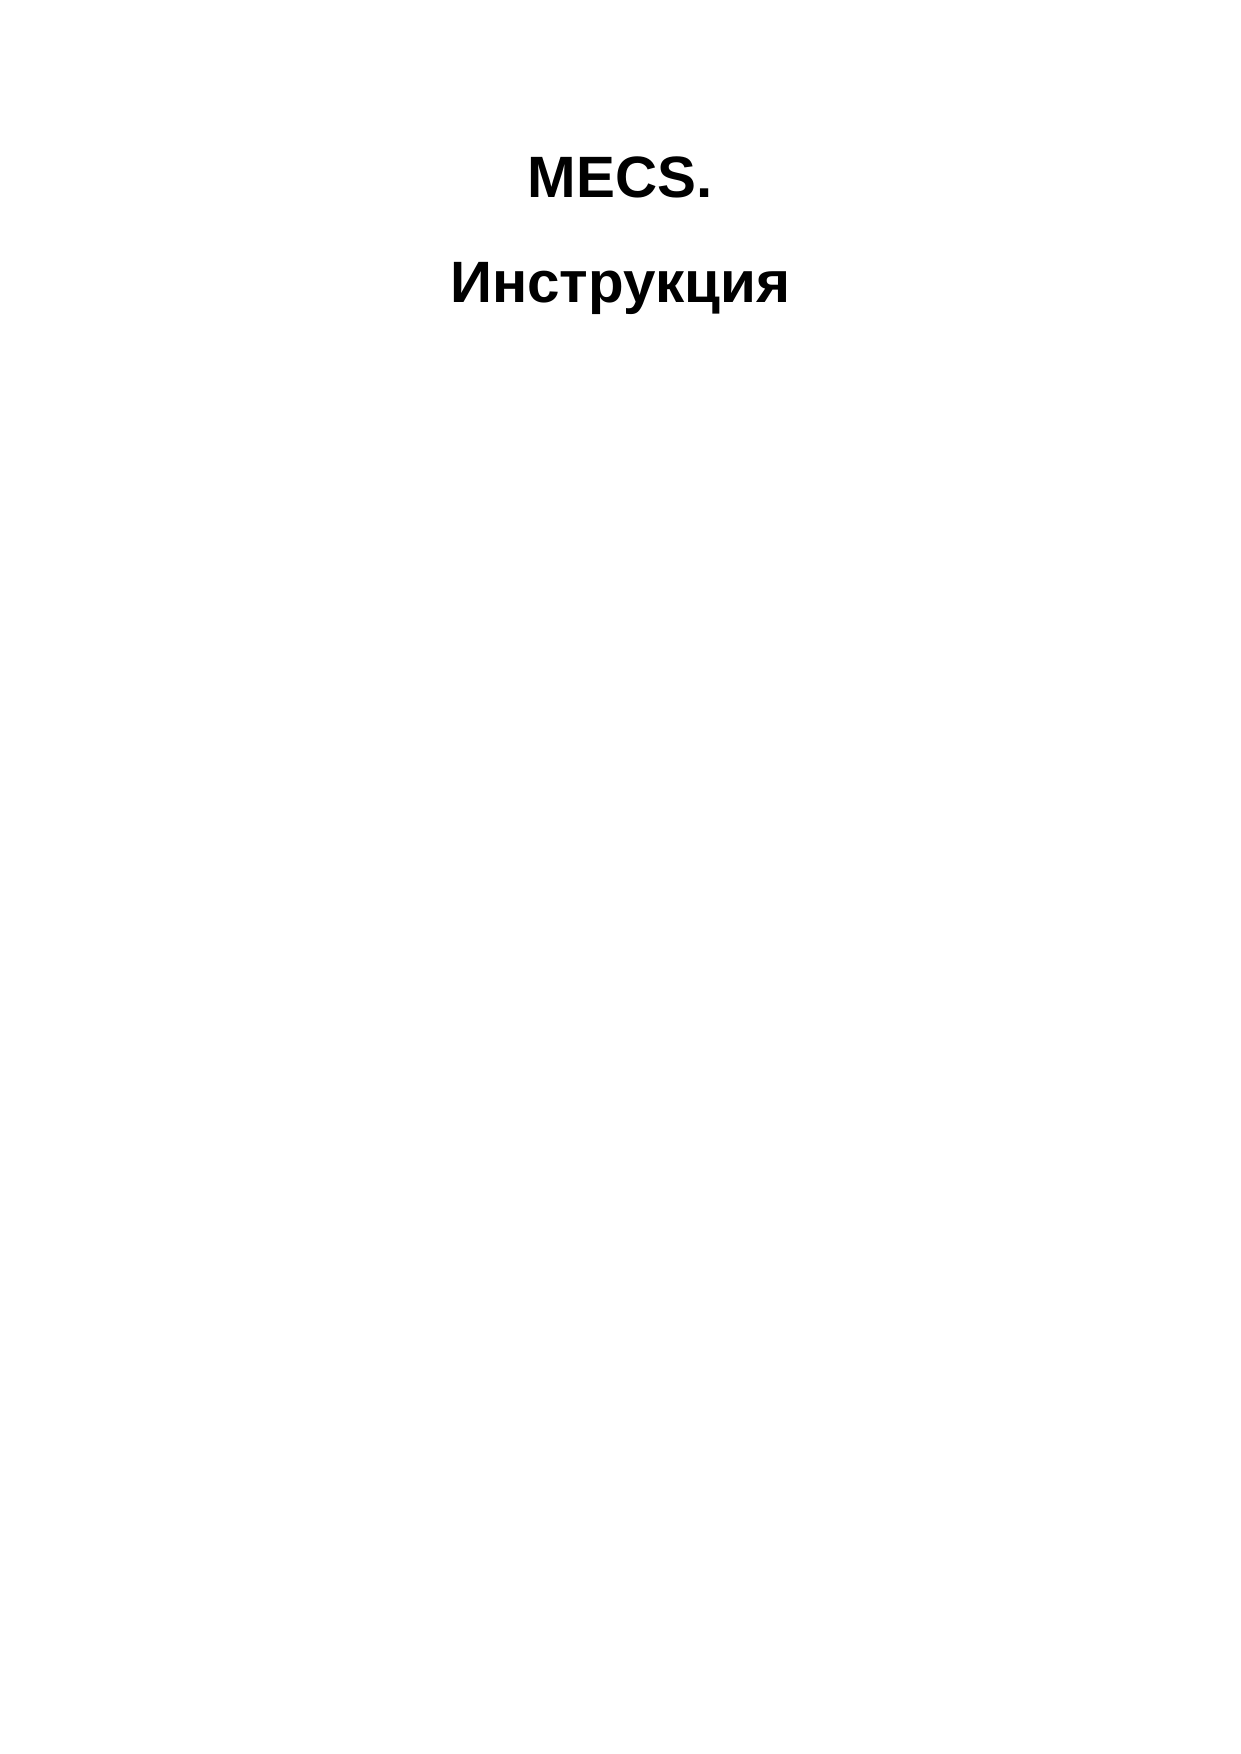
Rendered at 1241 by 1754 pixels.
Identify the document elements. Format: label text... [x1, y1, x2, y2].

title Инструкция [118, 248, 1122, 315]
title MECS. [118, 143, 1122, 210]
